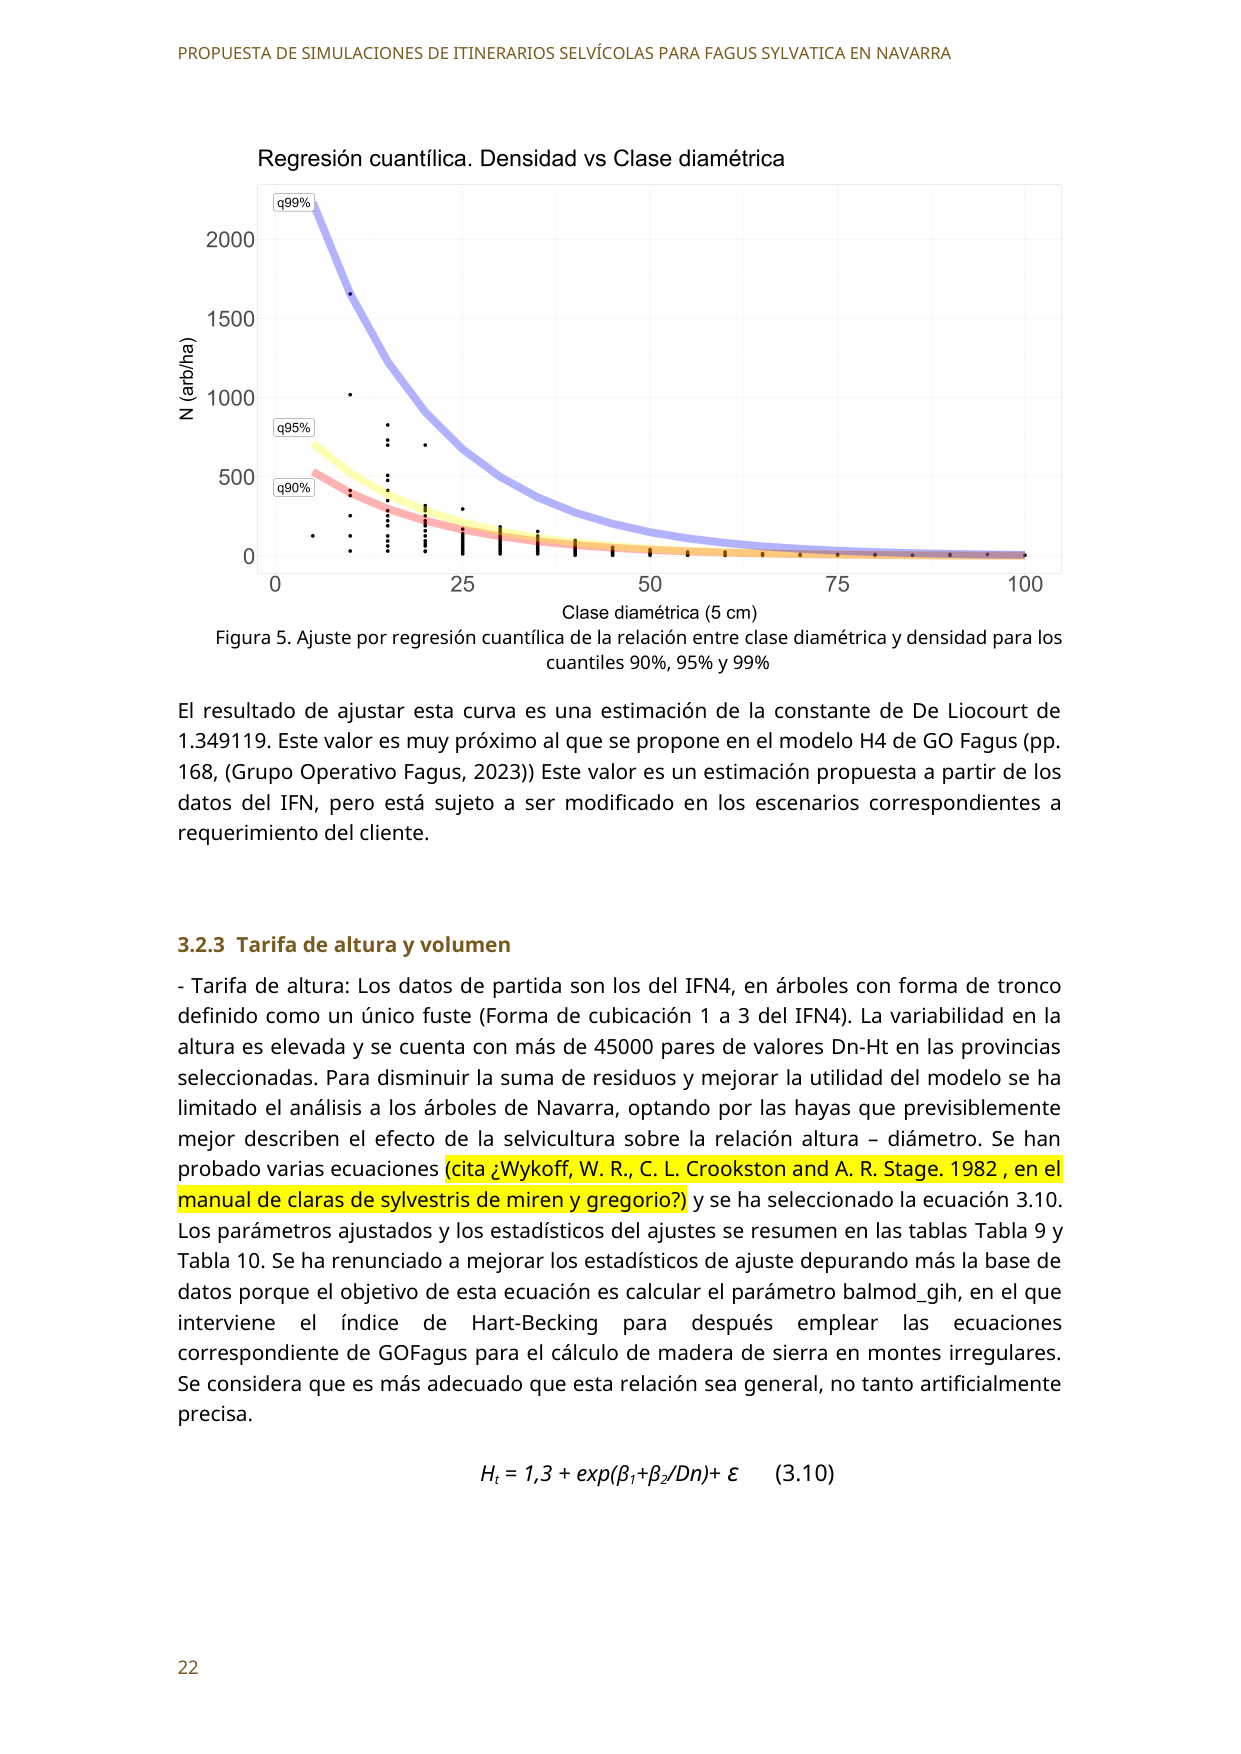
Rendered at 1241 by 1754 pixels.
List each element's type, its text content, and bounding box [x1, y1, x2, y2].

text - Tarifa de altura: Los datos de partida son los del IFN4, en árboles con forma de tronco definido como un único fuste (Forma de cubicación 1 a 3 del IFN4). La variabilidad en la altura es elevada y se cuenta con más de 45000 pares de valores Dn-Ht en las provincias seleccionadas. Para disminuir la suma de residuos y mejorar la utilidad del modelo se ha limitado el análisis a los árboles de Navarra, optando por las hayas que previsiblemente mejor describen el efecto de la selvicultura sobre la relación altura – diámetro. Se han probado varias ecuaciones (cita ¿Wykoff, W. R., C. L. Crookston and A. R. Stage. 1982 , en el manual de claras de sylvestris de miren y gregorio?) y se ha seleccionado la ecuación 3.10. Los parámetros ajustados y los estadísticos del ajustes se resumen en las tablas Tabla 9 y Tabla 10. Se ha renunciado a mejorar los estadísticos de ajuste depurando más la base de datos porque el objetivo de esta ecuación es calcular el parámetro balmod_gih, en el que interviene el índice de Hart-Becking para después emplear las ecuaciones correspondiente de GOFagus para el cálculo de madera de sierra en montes irregulares. Se considera que es más adecuado que esta relación sea general, no tanto artificialmente precisa. [177, 971, 1063, 1428]
text El resultado de ajustar esta curva es una estimación de la constante de De Liocourt de 1.349119. Este valor es muy próximo al que se propone en el modelo H4 de GO Fagus (pp. 168, (Grupo Operativo Fagus, 2023)) Este valor es un estimación propuesta a partir de los datos del IFN, pero está sujeto a ser modificado en los escenarios correspondientes a requerimiento del cliente. [177, 696, 1063, 847]
text Ht = 1,3 + exp(β1+β2/Dn)+ ε (3.10) [177, 1455, 1063, 1489]
list Ajuste por regresión cuantílica de la relación entre clase diamétrica y densidad para los cuantiles 90%, 95% y 99% [215, 625, 1063, 675]
picture [177, 147, 1063, 625]
subtitle Tarifa de altura y volumen [177, 930, 1063, 958]
